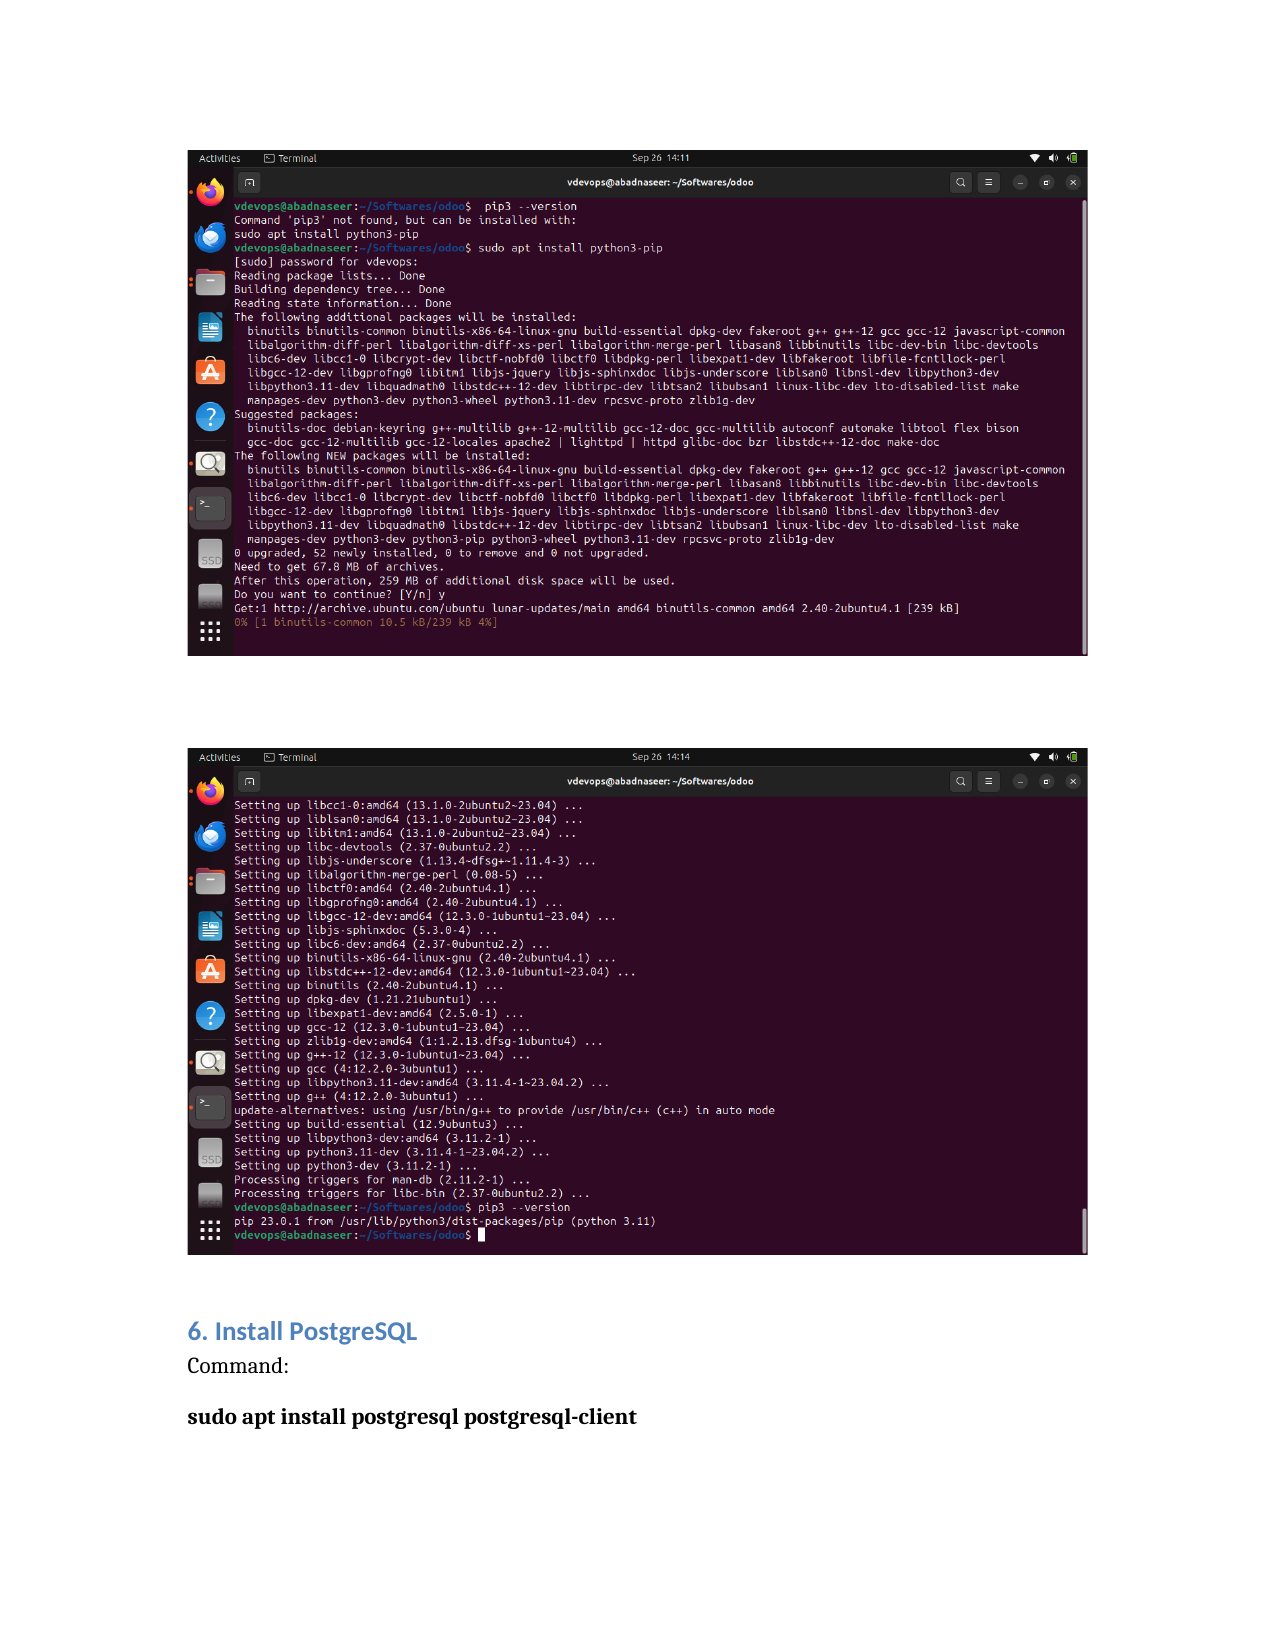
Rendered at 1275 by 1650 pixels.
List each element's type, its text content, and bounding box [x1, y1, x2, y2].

picture [187, 150, 1088, 656]
text Command: [187, 1352, 1087, 1379]
text sudo apt install postgresql postgresql-client [187, 1403, 1087, 1490]
picture [187, 748, 1088, 1255]
subtitle 6. Install PostgreSQL [187, 1314, 1087, 1347]
